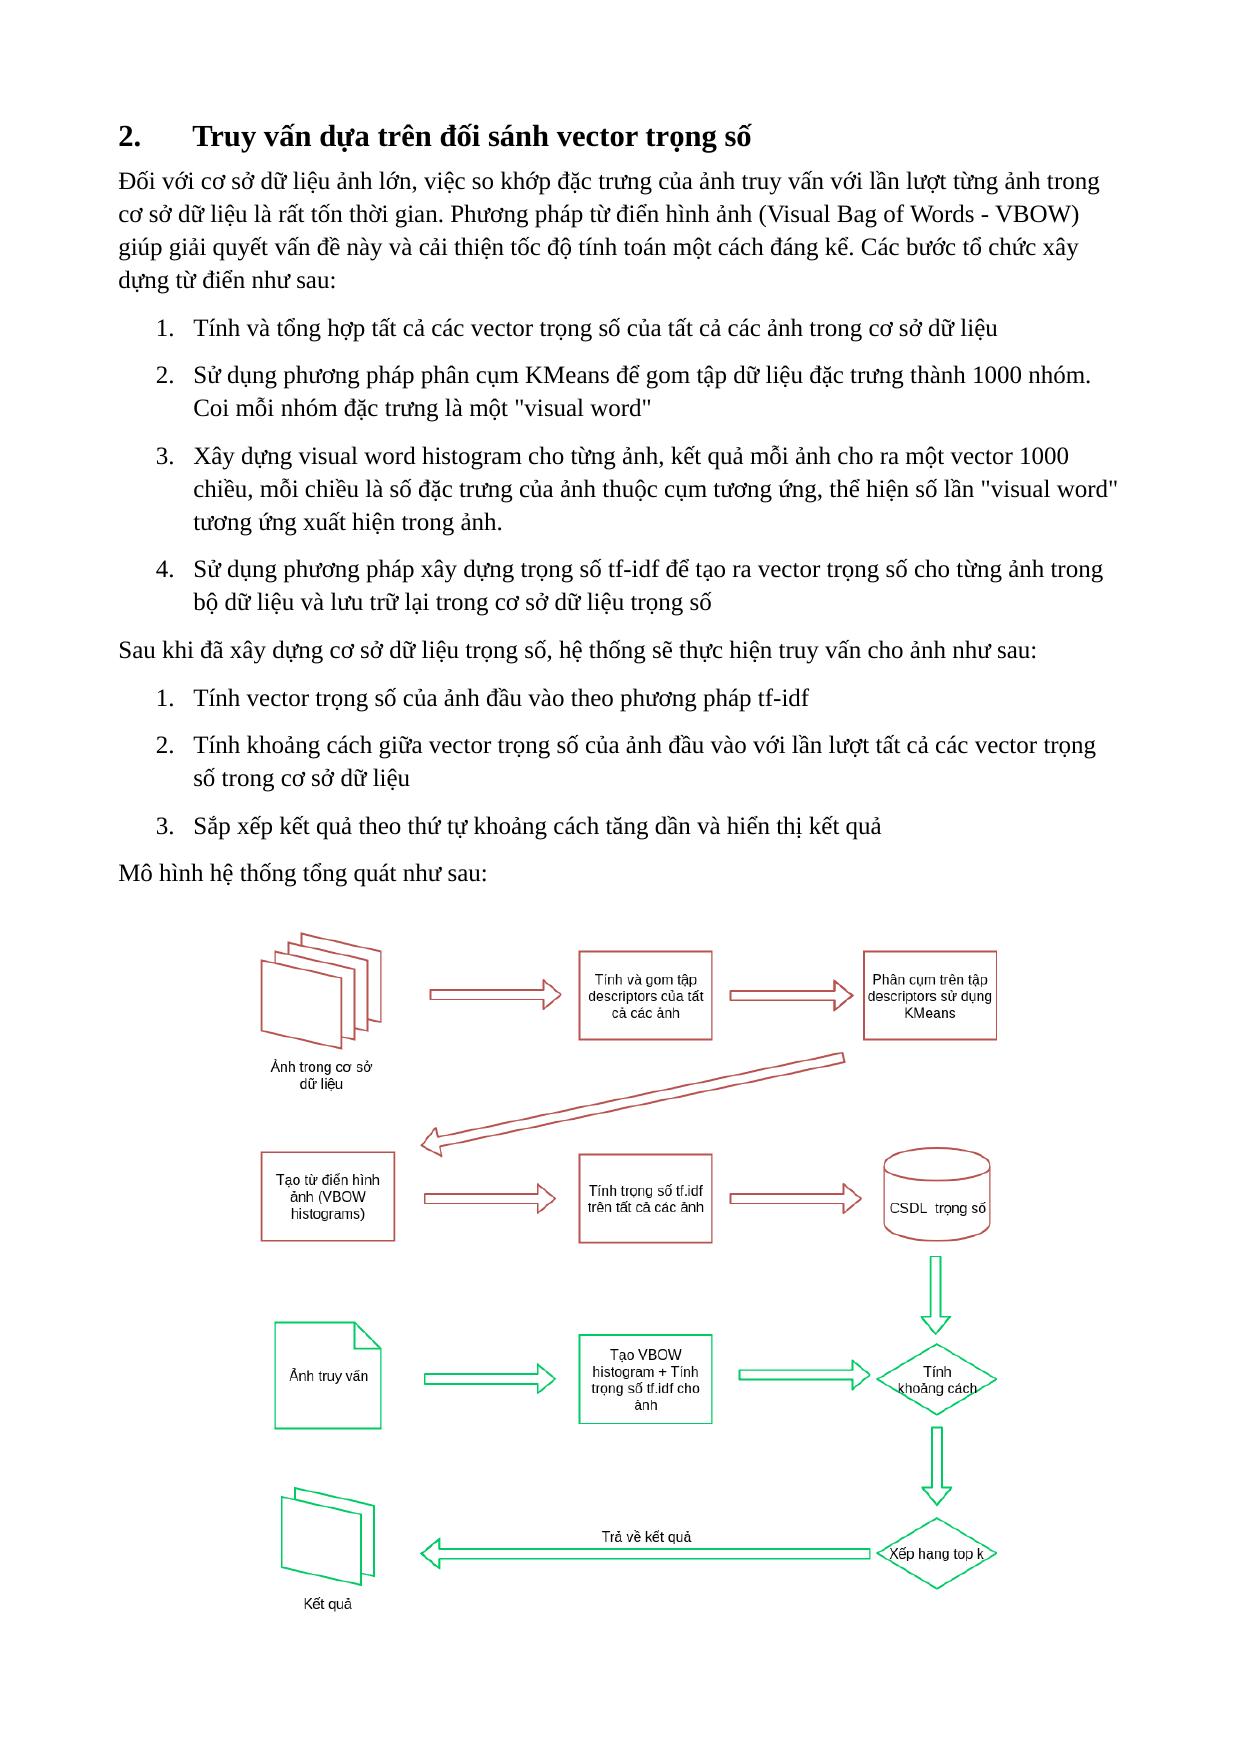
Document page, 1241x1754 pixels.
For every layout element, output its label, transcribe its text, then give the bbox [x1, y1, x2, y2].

list Tính vector trọng số của ảnh đầu vào theo phương pháp tf-idf [156, 683, 1122, 711]
picture [260, 932, 997, 1612]
subtitle Truy vấn dựa trên đối sánh vector trọng số [118, 118, 1122, 153]
list Xây dựng visual word histogram cho từng ảnh, kết quả mỗi ảnh cho ra một vector 1000 chiều, mỗi chiều là số đặc trưng của ảnh thuộc cụm tương ứng, thể hiện số lần "visual word" tương ứng xuất hiện trong ảnh. [156, 441, 1122, 536]
text Mô hình hệ thống tổng quát như sau: [118, 858, 1122, 887]
text Sau khi đã xây dựng cơ sở dữ liệu trọng số, hệ thống sẽ thực hiện truy vấn cho ảnh như sau: [118, 635, 1122, 664]
list Sử dụng phương pháp xây dựng trọng số tf-idf để tạo ra vector trọng số cho từng ảnh trong bộ dữ liệu và lưu trữ lại trong cơ sở dữ liệu trọng số [156, 554, 1122, 616]
list Sắp xếp kết quả theo thứ tự khoảng cách tăng dần và hiển thị kết quả [156, 811, 1122, 840]
list Tính và tổng hợp tất cả các vector trọng số của tất cả các ảnh trong cơ sở dữ liệu [156, 313, 1122, 341]
list Tính khoảng cách giữa vector trọng số của ảnh đầu vào với lần lượt tất cả các vector trọng số trong cơ sở dữ liệu [156, 730, 1122, 792]
text Đối với cơ sở dữ liệu ảnh lớn, việc so khớp đặc trưng của ảnh truy vấn với lần lượt từng ảnh trong cơ sở dữ liệu là rất tốn thời gian. Phương pháp từ điển hình ảnh (Visual Bag of Words - VBOW) giúp giải quyết vấn đề này và cải thiện tốc độ tính toán một cách đáng kể. Các bước tổ chức xây dựng từ điển như sau: [118, 166, 1122, 294]
list Sử dụng phương pháp phân cụm KMeans để gom tập dữ liệu đặc trưng thành 1000 nhóm. Coi mỗi nhóm đặc trưng là một "visual word" [156, 360, 1122, 422]
